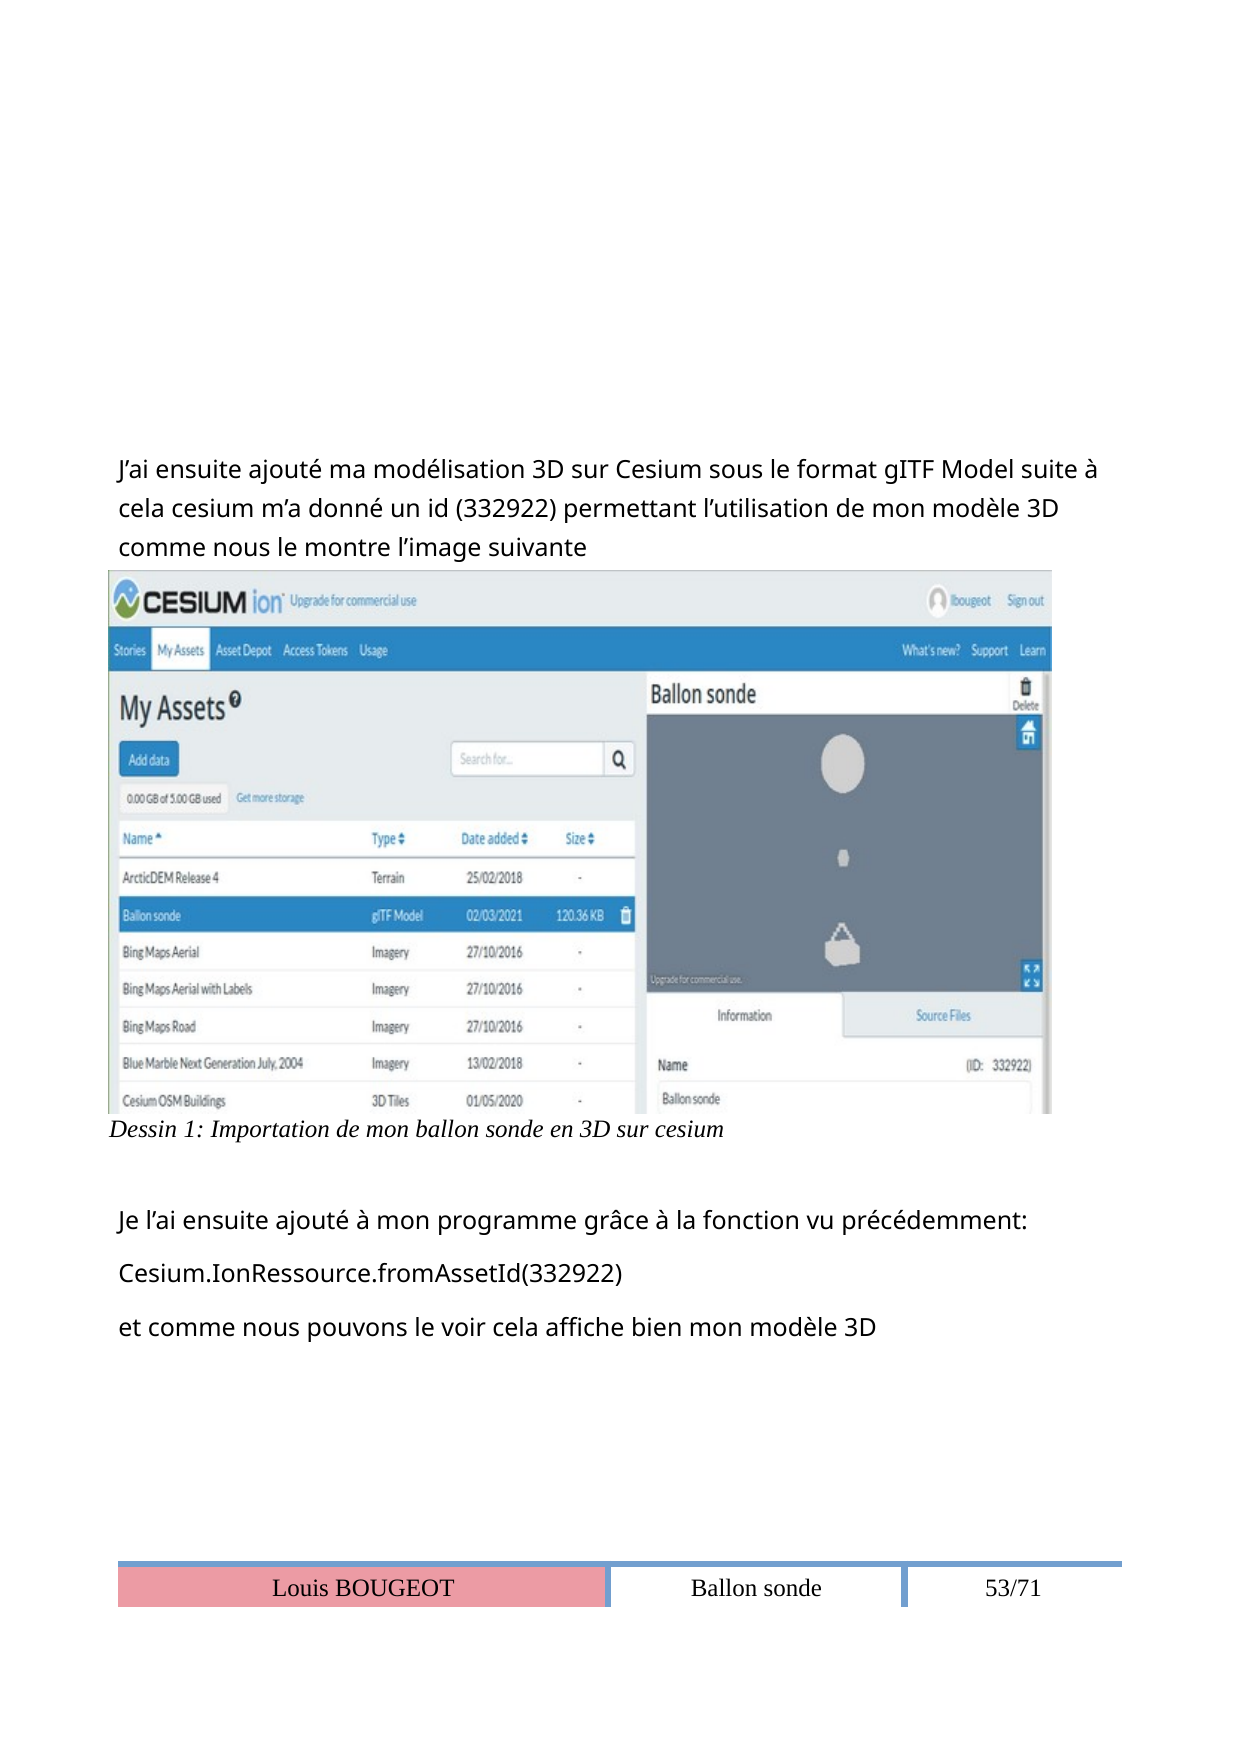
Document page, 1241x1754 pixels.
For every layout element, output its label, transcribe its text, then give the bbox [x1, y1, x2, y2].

text Je l’ai ensuite ajouté à mon programme grâce à la fonction vu précédemment: [118, 1202, 1122, 1236]
text Dessin 1: Importation de mon ballon sonde en 3D sur cesium [109, 583, 1106, 1142]
picture [108, 570, 1052, 1114]
text J’ai ensuite ajouté ma modélisation 3D sur Cesium sous le format gITF Model suite à cela cesium m’a donné un id (332922) permettant l’utilisation de mon modèle 3D comme nous le montre l’image suivante [118, 451, 1122, 564]
text et comme nous pouvons le voir cela affiche bien mon modèle 3D [118, 1310, 1122, 1344]
text Cesium.IonRessource.fromAssetId(332922) [118, 1256, 1122, 1290]
